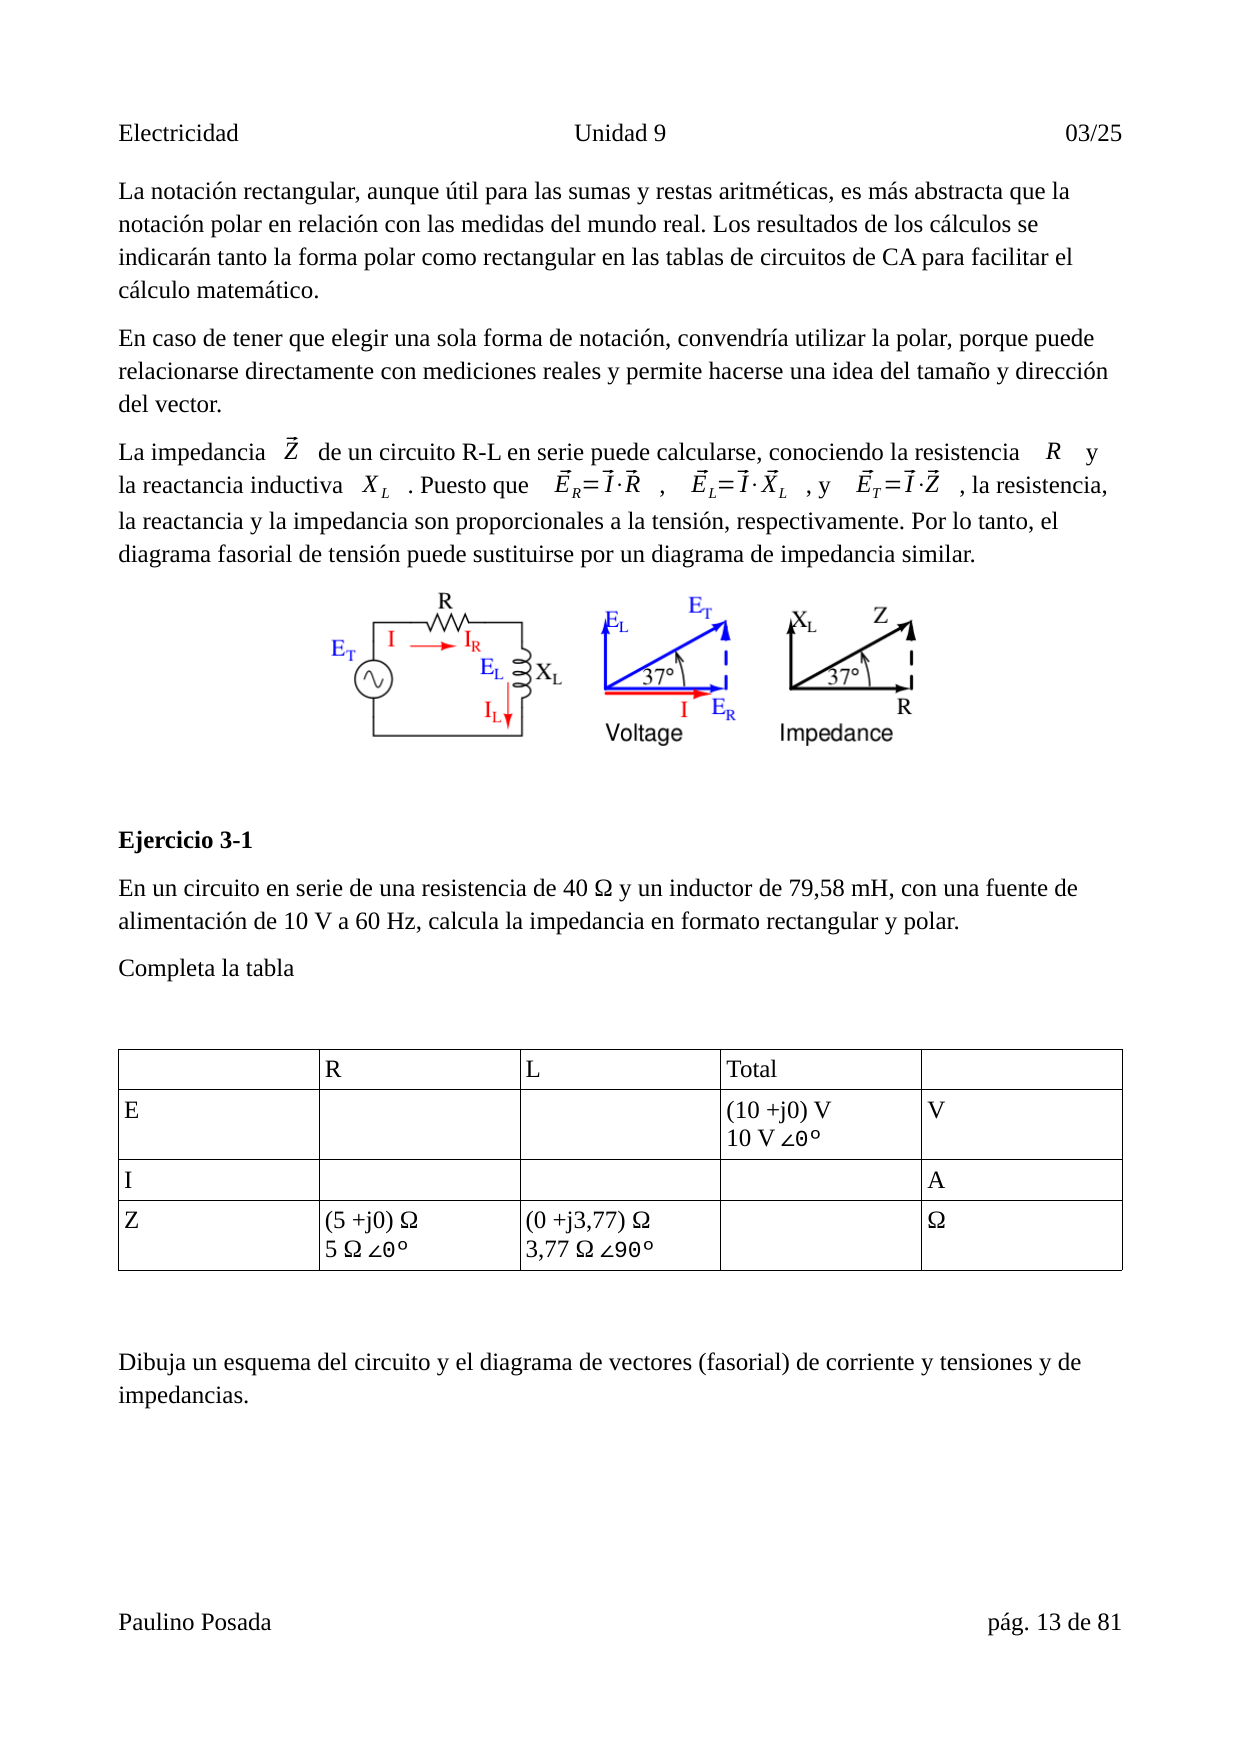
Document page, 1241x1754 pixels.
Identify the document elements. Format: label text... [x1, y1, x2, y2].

text Dibuja un esquema del circuito y el diagrama de vectores (fasorial) de corriente y tensiones y de impedancias. [118, 1347, 1122, 1408]
table_cell E [119, 1090, 319, 1159]
table_cell [721, 1160, 921, 1200]
table_header [922, 1050, 1122, 1089]
table_header Total [721, 1050, 921, 1089]
table_cell V [922, 1090, 1122, 1159]
table_cell [320, 1160, 520, 1200]
table_cell [521, 1160, 720, 1200]
table_cell [521, 1090, 720, 1159]
table_cell (5 +j0) Ω 5 Ω ∠0º [320, 1201, 520, 1270]
table_cell (0 +j3,77) Ω 3,77 Ω ∠90º [521, 1201, 720, 1270]
text Ejercicio 3-1 [118, 825, 1122, 854]
text La impedanciade un circuito R-L en serie puede calcularse, conociendo la resistencia y la reactancia inductiva. Puesto que , , y , la resistencia, la reactancia y la impedancia son proporcionales a la tensión, respectivamente. Por lo tanto, el diagrama fasorial de tensión puede sustituirse por un diagrama de impedancia similar. [118, 437, 1122, 568]
table_cell I [119, 1160, 319, 1200]
table_cell A [922, 1160, 1122, 1200]
table_cell (10 +j0) V 10 V ∠0º [721, 1090, 921, 1159]
table_cell [320, 1090, 520, 1159]
text En un circuito en serie de una resistencia de 40 Ω y un inductor de 79,58 mH, con una fuente de alimentación de 10 V a 60 Hz, calcula la impedancia en formato rectangular y polar. [118, 873, 1122, 934]
table_cell Z [119, 1201, 319, 1270]
table_header [119, 1050, 319, 1089]
text Completa la tabla [118, 953, 1122, 982]
text En caso de tener que elegir una sola forma de notación, convendría utilizar la polar, porque puede relacionarse directamente con mediciones reales y permite hacerse una idea del tamaño y dirección del vector. [118, 323, 1122, 418]
table_header L [521, 1050, 720, 1089]
table_header R [320, 1050, 520, 1089]
text La notación rectangular, aunque útil para las sumas y restas aritméticas, es más abstracta que la notación polar en relación con las medidas del mundo real. Los resultados de los cálculos se indicarán tanto la forma polar como rectangular en las tablas de circuitos de CA para facilitar el cálculo matemático. [118, 176, 1122, 304]
table_cell [721, 1201, 921, 1270]
table_cell Ω [922, 1201, 1122, 1270]
picture [313, 587, 928, 751]
